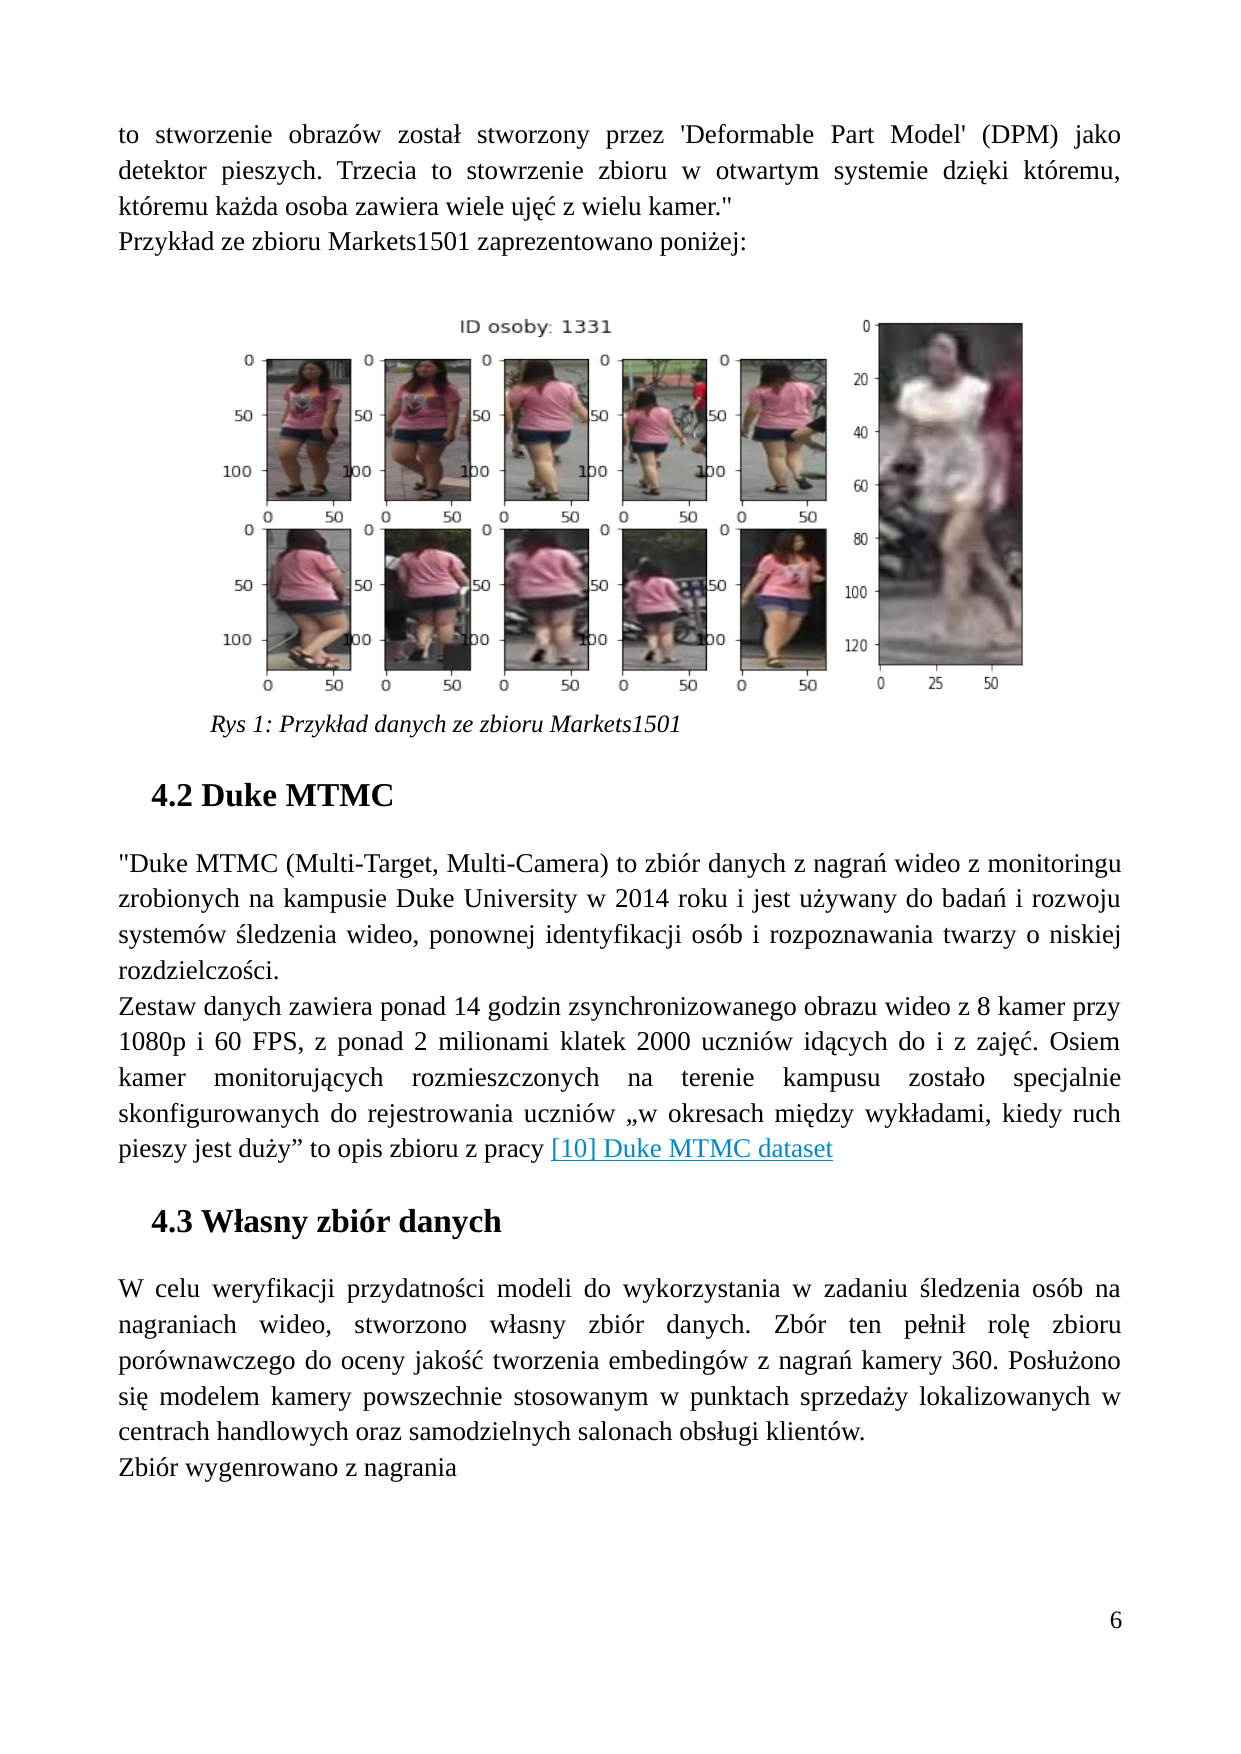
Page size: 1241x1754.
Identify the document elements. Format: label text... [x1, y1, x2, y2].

text Przykład ze zbioru Markets1501 zaprezentowano poniżej: [118, 225, 1122, 256]
text "Duke MTMC (Multi-Target, Multi-Camera) to zbiór danych z nagrań wideo z monitoringu zrobionych na kampusie Duke University w 2014 roku i jest używany do badań i rozwoju systemów śledzenia wideo, ponownej identyfikacji osób i rozpoznawania twarzy o niskiej rozdzielczości. [118, 847, 1122, 985]
subtitle 4.2 Duke MTMC [151, 775, 1122, 814]
subtitle 4.3 Własny zbiór danych [151, 1201, 1122, 1239]
text to stworzenie obrazów został stworzony przez 'Deformable Part Model' (DPM) jako detektor pieszych. Trzecia to stowrzenie zbioru w otwartym systemie dzięki któremu, któremu każda osoba zawiera wiele ujęć z wielu kamer." [118, 118, 1122, 221]
text Zbiór wygenrowano z nagrania [118, 1451, 1122, 1482]
text Zestaw danych zawiera ponad 14 godzin zsynchronizowanego obrazu wideo z 8 kamer przy 1080p i 60 FPS, z ponad 2 milionami klatek 2000 uczniów idących do i z zajęć. Osiem kamer monitorujących rozmieszczonych na terenie kampusu zostało specjalnie skonfigurowanych do rejestrowania uczniów „w okresach między wykładami, kiedy ruch pieszy jest duży” to opis zbioru z pracy [10] Duke MTMC dataset [118, 989, 1122, 1164]
text Rys 1: Przykład danych ze zbioru Markets1501 [210, 704, 835, 738]
text W celu weryfikacji przydatności modeli do wykorzystania w zadaniu śledzenia osób na nagraniach wideo, stworzono własny zbiór danych. Zbór ten pełnił rolę zbioru porównawczego do oceny jakość tworzenia embedingów z nagrań kamery 360. Posłużono się modelem kamery powszechnie stosowanym w punktach sprzedaży lokalizowanych w centrach handlowych oraz samodzielnych salonach obsługi klientów. [118, 1273, 1122, 1447]
picture [210, 309, 1031, 704]
